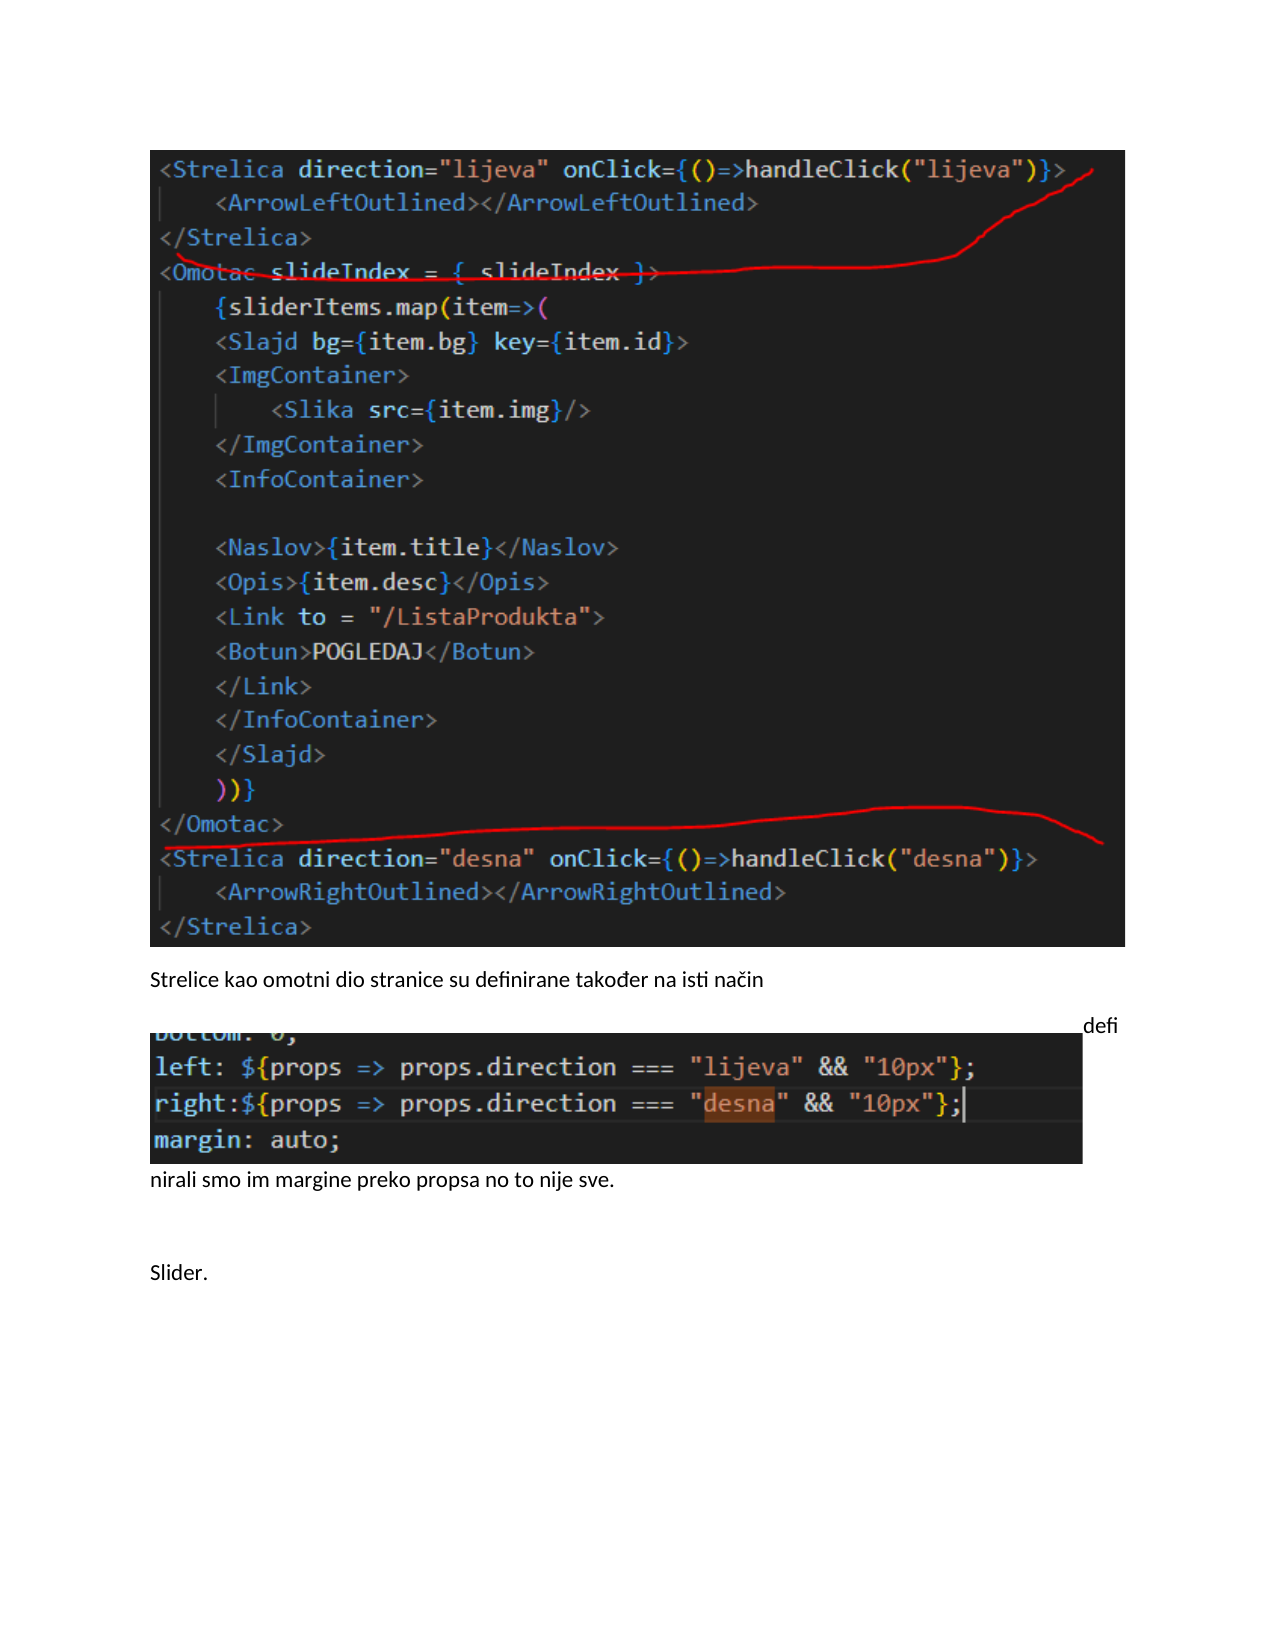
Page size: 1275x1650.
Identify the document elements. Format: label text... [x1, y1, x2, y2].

text Strelice kao omotni dio stranice su definirane također na isti način [150, 965, 1125, 993]
text Slider. [150, 1258, 1125, 1286]
text definirali smo im margine preko propsa no to nije sve. [150, 1012, 1125, 1193]
